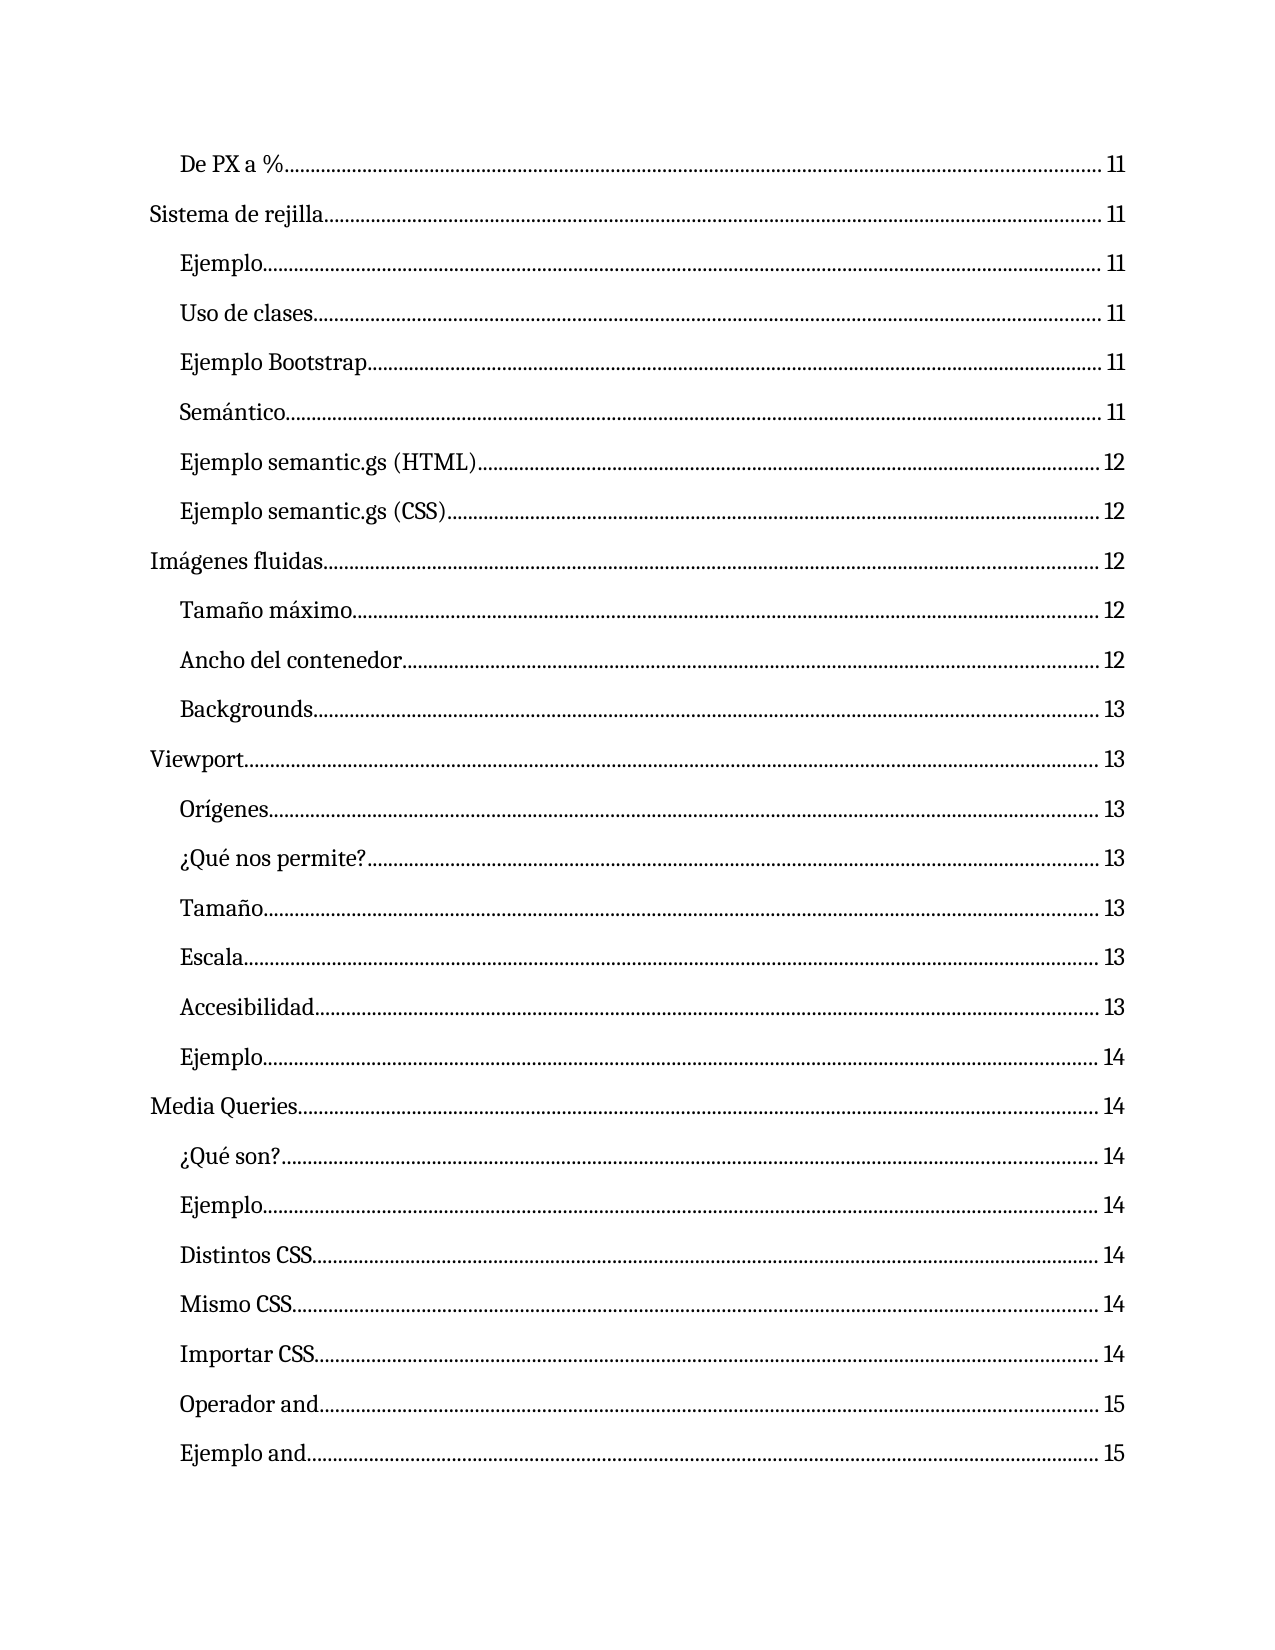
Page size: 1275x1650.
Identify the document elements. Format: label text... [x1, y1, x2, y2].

text Importar CSS 14 [179, 1340, 1125, 1369]
text Ejemplo 14 [179, 1042, 1125, 1071]
text Ejemplo 11 [179, 249, 1125, 278]
text Media Queries 14 [150, 1092, 1125, 1121]
text Uso de clases 11 [179, 299, 1125, 327]
text Ejemplo semantic.gs (HTML) 12 [179, 447, 1125, 476]
text Imágenes fluidas 12 [150, 547, 1125, 575]
text Orígenes 13 [179, 794, 1125, 823]
text ¿Qué son? 14 [179, 1142, 1125, 1170]
text ¿Qué nos permite? 13 [179, 844, 1125, 873]
text Tamaño 13 [179, 894, 1125, 922]
text Ejemplo Bootstrap 11 [179, 348, 1125, 377]
text Semántico 11 [179, 398, 1125, 427]
text Viewport 13 [150, 745, 1125, 774]
text Distintos CSS 14 [179, 1241, 1125, 1269]
text Ejemplo semantic.gs (CSS) 12 [179, 497, 1125, 526]
text Mismo CSS 14 [179, 1290, 1125, 1319]
text De PX a % 11 [179, 150, 1125, 179]
text Sistema de rejilla 11 [150, 199, 1125, 228]
text Tamaño máximo 12 [179, 596, 1125, 625]
text Backgrounds 13 [179, 695, 1125, 724]
text Ancho del contenedor 12 [179, 646, 1125, 674]
text Ejemplo and 15 [179, 1439, 1125, 1468]
text Accesibilidad 13 [179, 993, 1125, 1022]
text Escala 13 [179, 943, 1125, 972]
text Ejemplo 14 [179, 1191, 1125, 1220]
text Operador and 15 [179, 1389, 1125, 1418]
